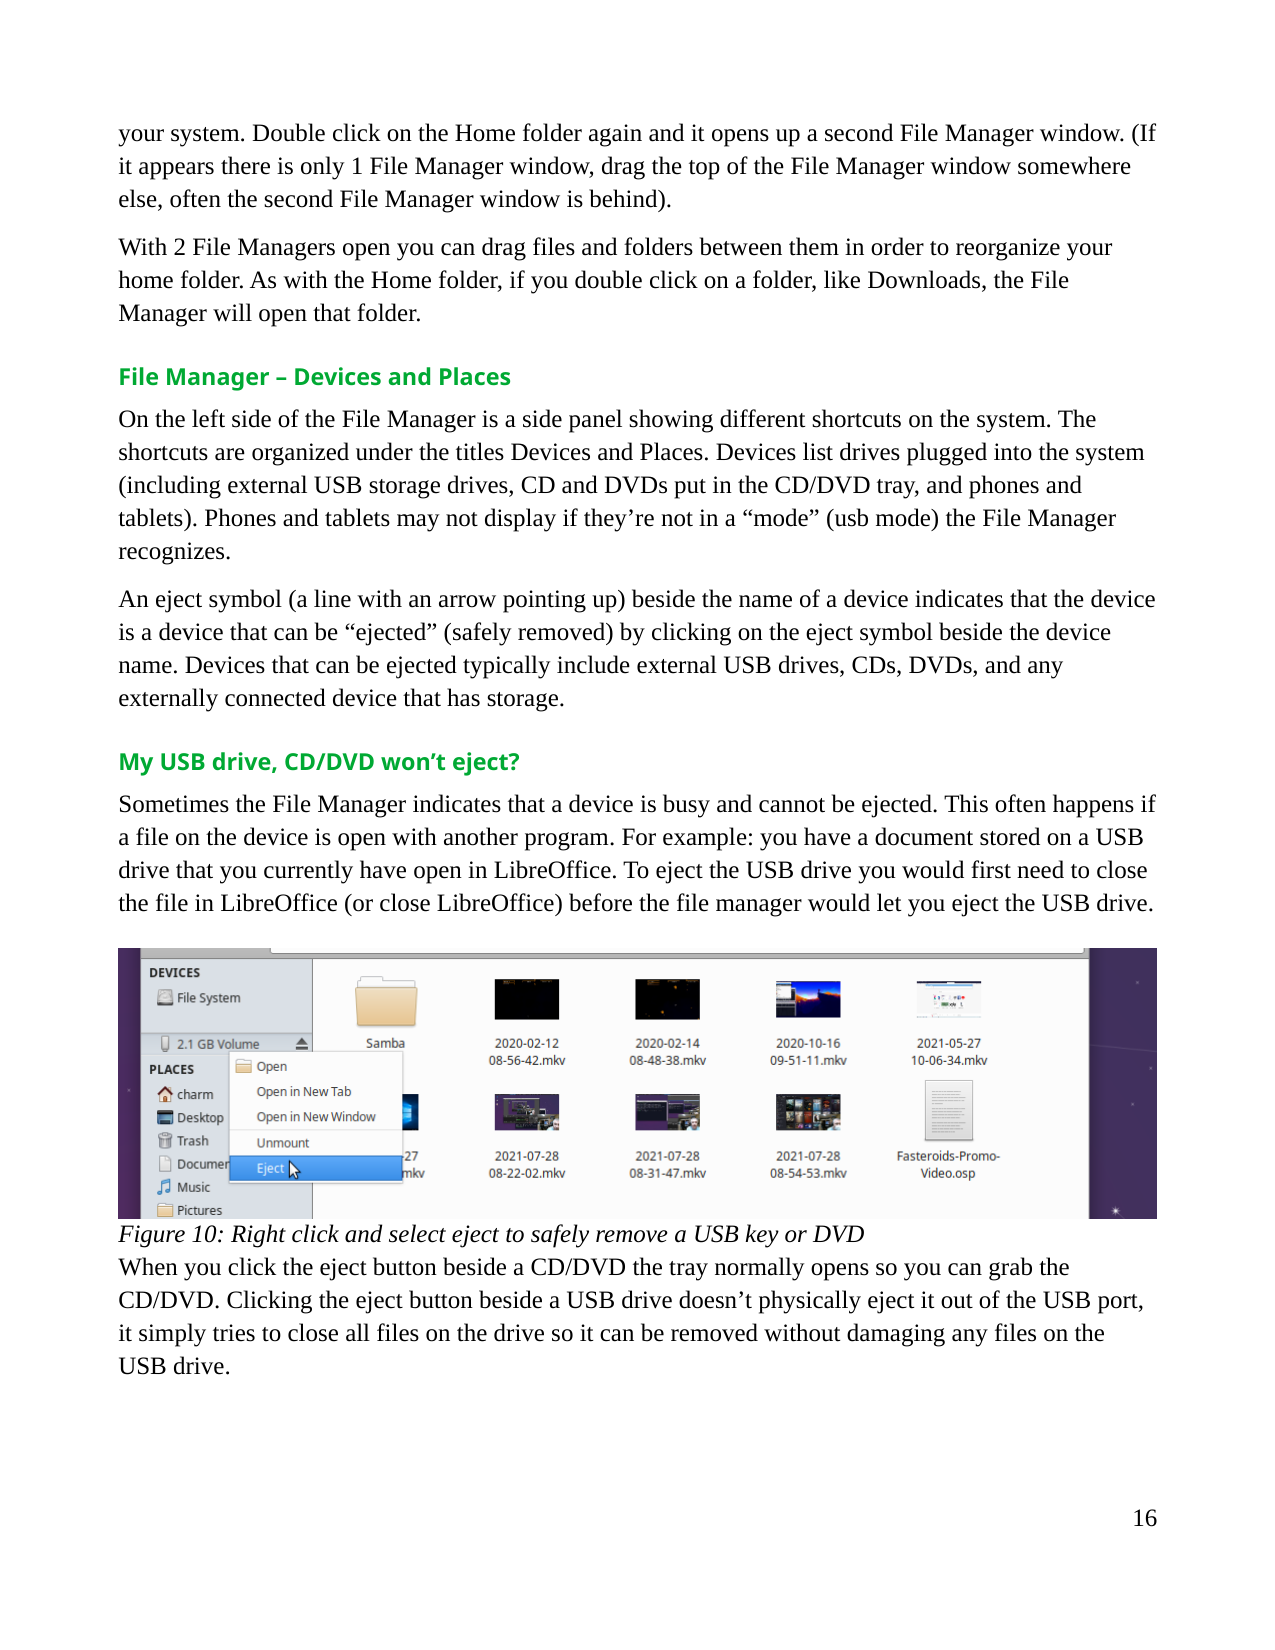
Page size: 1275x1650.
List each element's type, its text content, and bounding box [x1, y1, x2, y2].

subtitle My USB drive, CD/DVD won’t eject? [118, 745, 1157, 777]
text your system. Double click on the Home folder again and it opens up a second File Manager window. (If it appears there is only 1 File Manager window, drag the top of the File Manager window somewhere else, often the second File Manager window is behind). [118, 118, 1157, 213]
text An eject symbol (a line with an arrow pointing up) beside the name of a device indicates that the device is a device that can be “ejected” (safely removed) by clicking on the eject symbol beside the device name. Devices that can be ejected typically include external USB drives, CDs, DVDs, and any externally connected device that has storage. [118, 584, 1157, 712]
text Figure 10: Right click and select eject to safely remove a USB key or DVD [118, 1219, 1157, 1247]
text [118, 936, 1157, 948]
text On the left side of the File Manager is a side panel showing different shortcuts on the system. The shortcuts are organized under the titles Devices and Places. Devices list drives plugged into the system (including external USB storage drives, CD and DVDs put in the CD/DVD tray, and phones and tablets). Phones and tablets may not display if they’re not in a “mode” (usb mode) the File Manager recognizes. [118, 404, 1157, 565]
subtitle File Manager – Devices and Places [118, 360, 1157, 392]
text Sometimes the File Manager indicates that a device is busy and cannot be ejected. This often happens if a file on the device is open with another program. For example: you have a document stored on a USB drive that you currently have open in LibreOffice. To eject the USB drive you would first need to close the file in LibreOffice (or close LibreOffice) before the file manager would let you eject the USB drive. [118, 789, 1157, 917]
picture [118, 948, 1157, 1219]
text When you click the eject button beside a CD/DVD the tray normally opens so you can grab the CD/DVD. Clicking the eject button beside a USB drive doesn’t physically eject it out of the USB port, it simply tries to close all files on the drive so it can be removed without damaging any files on the USB drive. [118, 1247, 1157, 1379]
text With 2 File Managers open you can drag files and folders between them in order to reorganize your home folder. As with the Home folder, if you double click on a folder, like Downloads, the File Manager will open that folder. [118, 232, 1157, 327]
